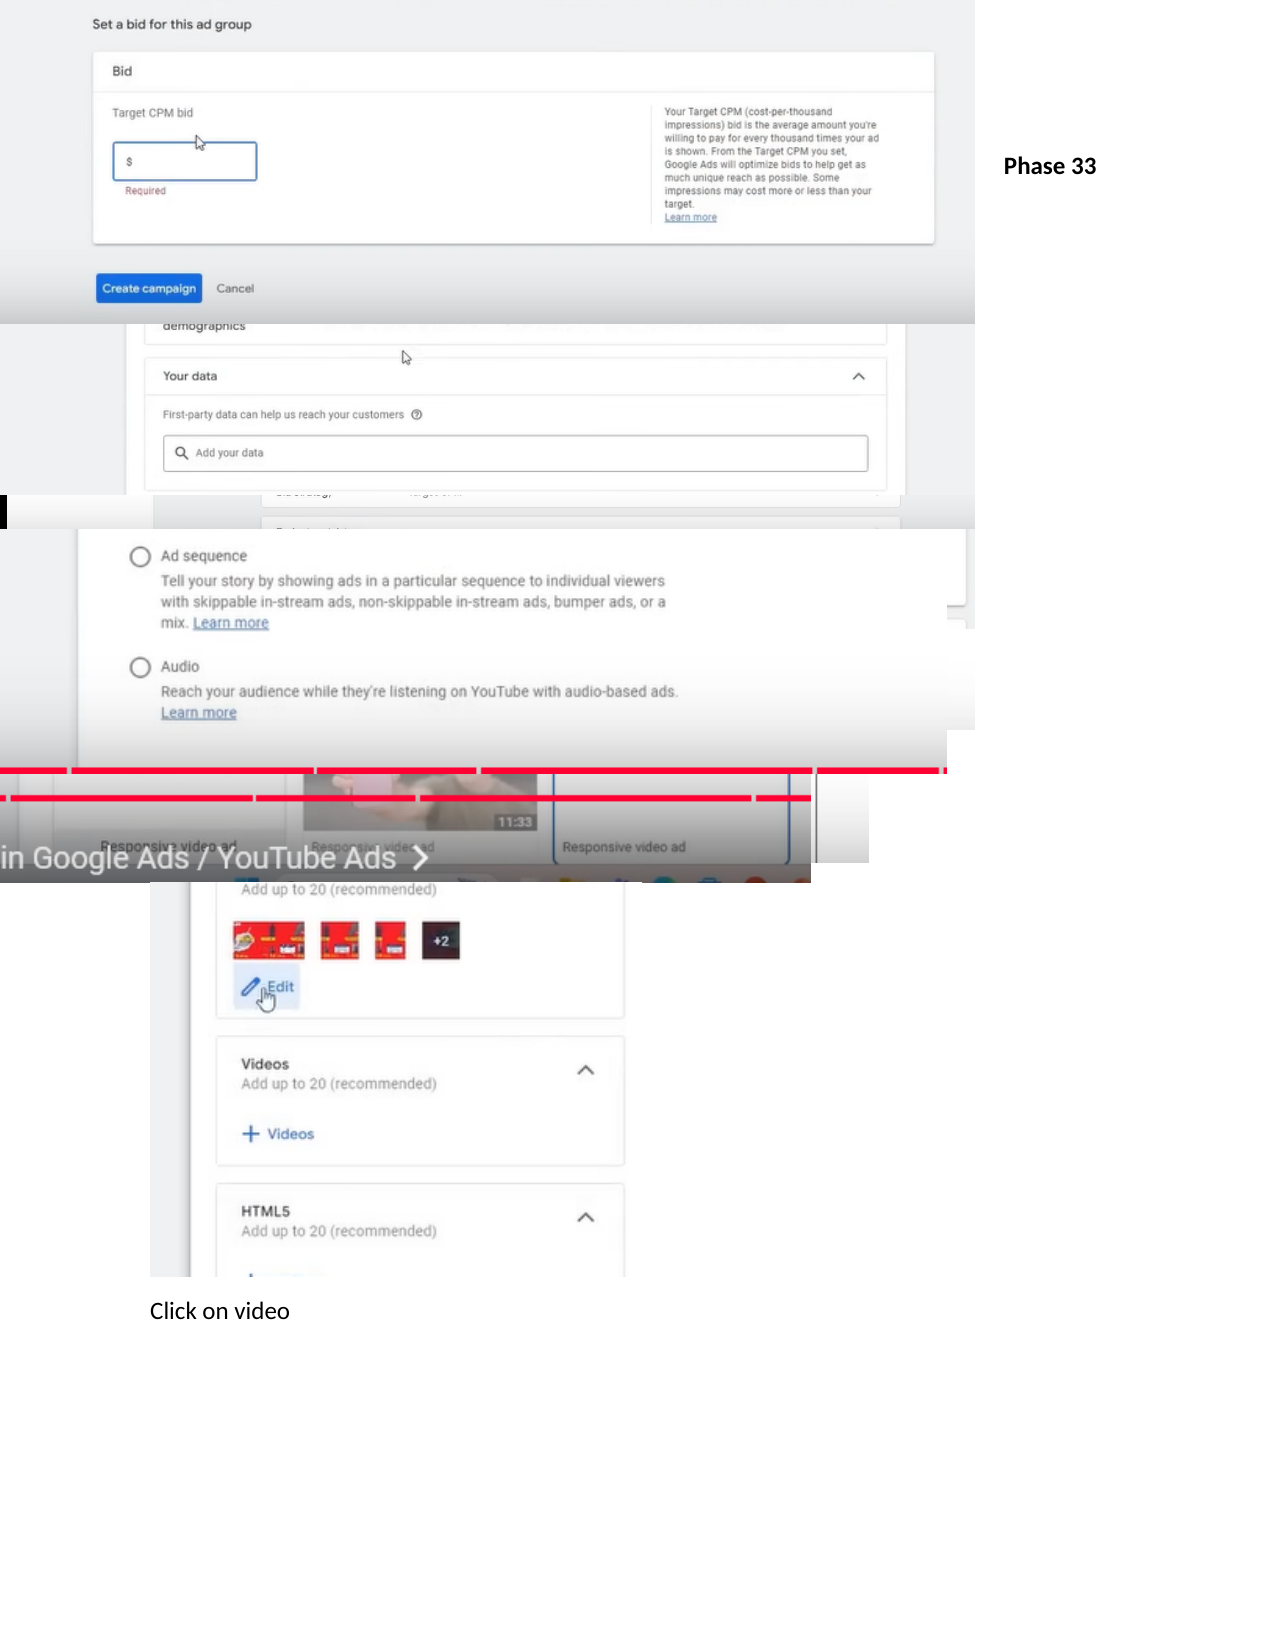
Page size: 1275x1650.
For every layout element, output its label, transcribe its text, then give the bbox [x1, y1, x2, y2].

text Phase 33 [975, 150, 1125, 181]
picture [0, 0, 975, 1277]
text Click on video [150, 1295, 1125, 1326]
